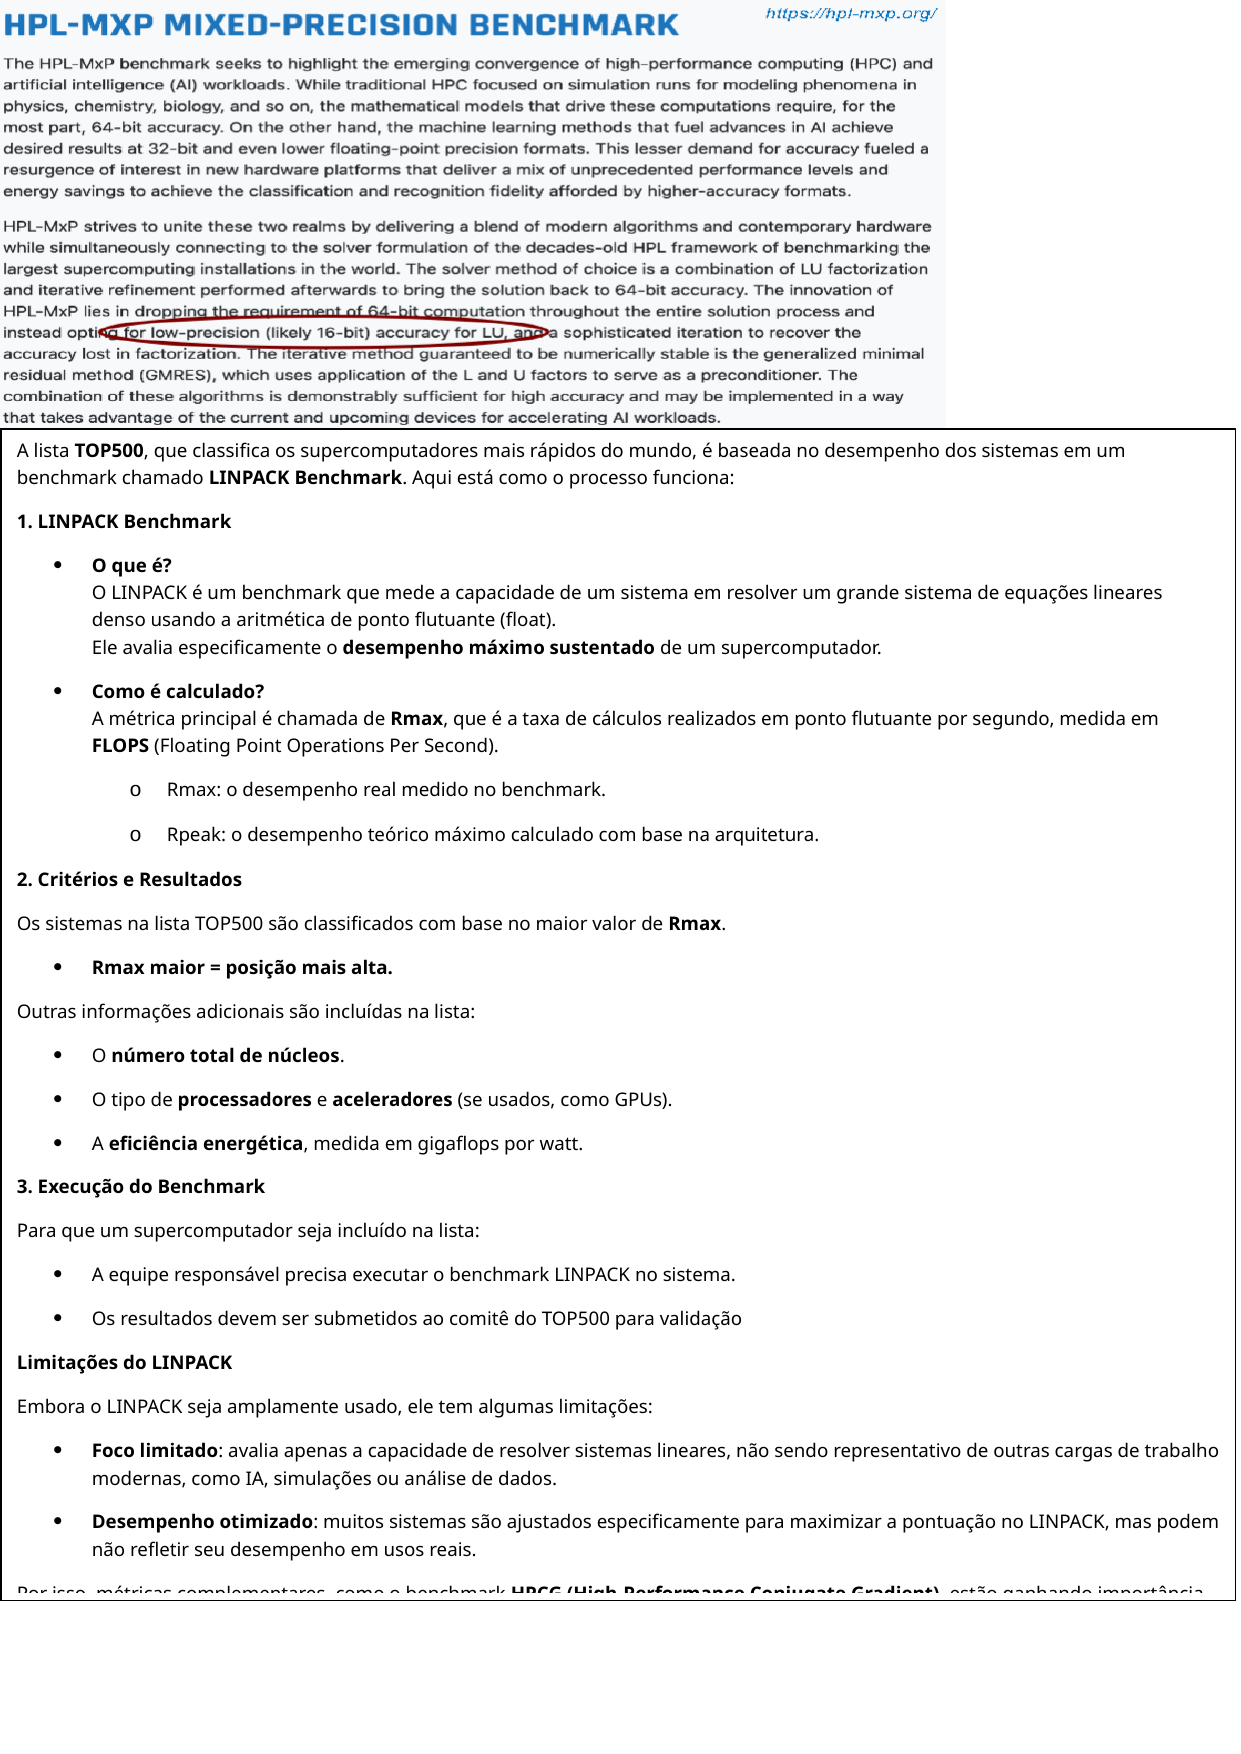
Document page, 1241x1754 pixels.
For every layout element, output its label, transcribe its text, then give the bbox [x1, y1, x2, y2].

list Os resultados devem ser submetidos ao comitê do TOP500 para validação [54, 1306, 1220, 1331]
list Desempenho otimizado: muitos sistemas são ajustados especificamente para maximizar a pontuação no LINPACK, mas podem não refletir seu desempenho em usos reais. [54, 1509, 1220, 1562]
text Para que um supercomputador seja incluído na lista: [17, 1218, 1220, 1243]
list A eficiência energética, medida em gigaflops por watt. [54, 1130, 1220, 1155]
text 1. LINPACK Benchmark [17, 508, 1220, 534]
list Foco limitado: avalia apenas a capacidade de resolver sistemas lineares, não sendo representativo de outras cargas de trabalho modernas, como IA, simulações ou análise de dados. [54, 1437, 1220, 1490]
list Rmax: o desempenho real medido no benchmark. [129, 776, 1220, 803]
list O tipo de processadores e aceleradores (se usados, como GPUs). [54, 1086, 1220, 1111]
text 2. Critérios e Resultados [17, 866, 1220, 892]
text Por isso, métricas complementares, como o benchmark HPCG (High-Performance Conjugate Gradient), estão ganhando importância para representar melhor os desafios computacionais modernos. [17, 1580, 1220, 1592]
text 3. Execução do Benchmark [17, 1174, 1220, 1199]
list O que é? O LINPACK é um benchmark que mede a capacidade de um sistema em resolver um grande sistema de equações lineares denso usando a aritmética de ponto flutuante (float). Ele avalia especificamente o desempenho máximo sustentado de um supercomputador. [54, 552, 1220, 659]
text Os sistemas na lista TOP500 são classificados com base no maior valor de Rmax. [17, 910, 1220, 936]
list A equipe responsável precisa executar o benchmark LINPACK no sistema. [54, 1262, 1220, 1287]
text A lista TOP500, que classifica os supercomputadores mais rápidos do mundo, é baseada no desempenho dos sistemas em um benchmark chamado LINPACK Benchmark. Aqui está como o processo funciona: [17, 437, 1220, 490]
text Limitações do LINPACK [17, 1349, 1220, 1375]
text Embora o LINPACK seja amplamente usado, ele tem algumas limitações: [17, 1393, 1220, 1419]
list Como é calculado? A métrica principal é chamada de Rmax, que é a taxa de cálculos realizados em ponto flutuante por segundo, medida em FLOPS (Floating Point Operations Per Second). [54, 678, 1220, 758]
text Outras informações adicionais são incluídas na lista: [17, 998, 1220, 1023]
list Rpeak: o desempenho teórico máximo calculado com base na arquitetura. [129, 821, 1220, 848]
list O número total de núcleos. [54, 1042, 1220, 1067]
list Rmax maior = posição mais alta. [54, 954, 1220, 979]
